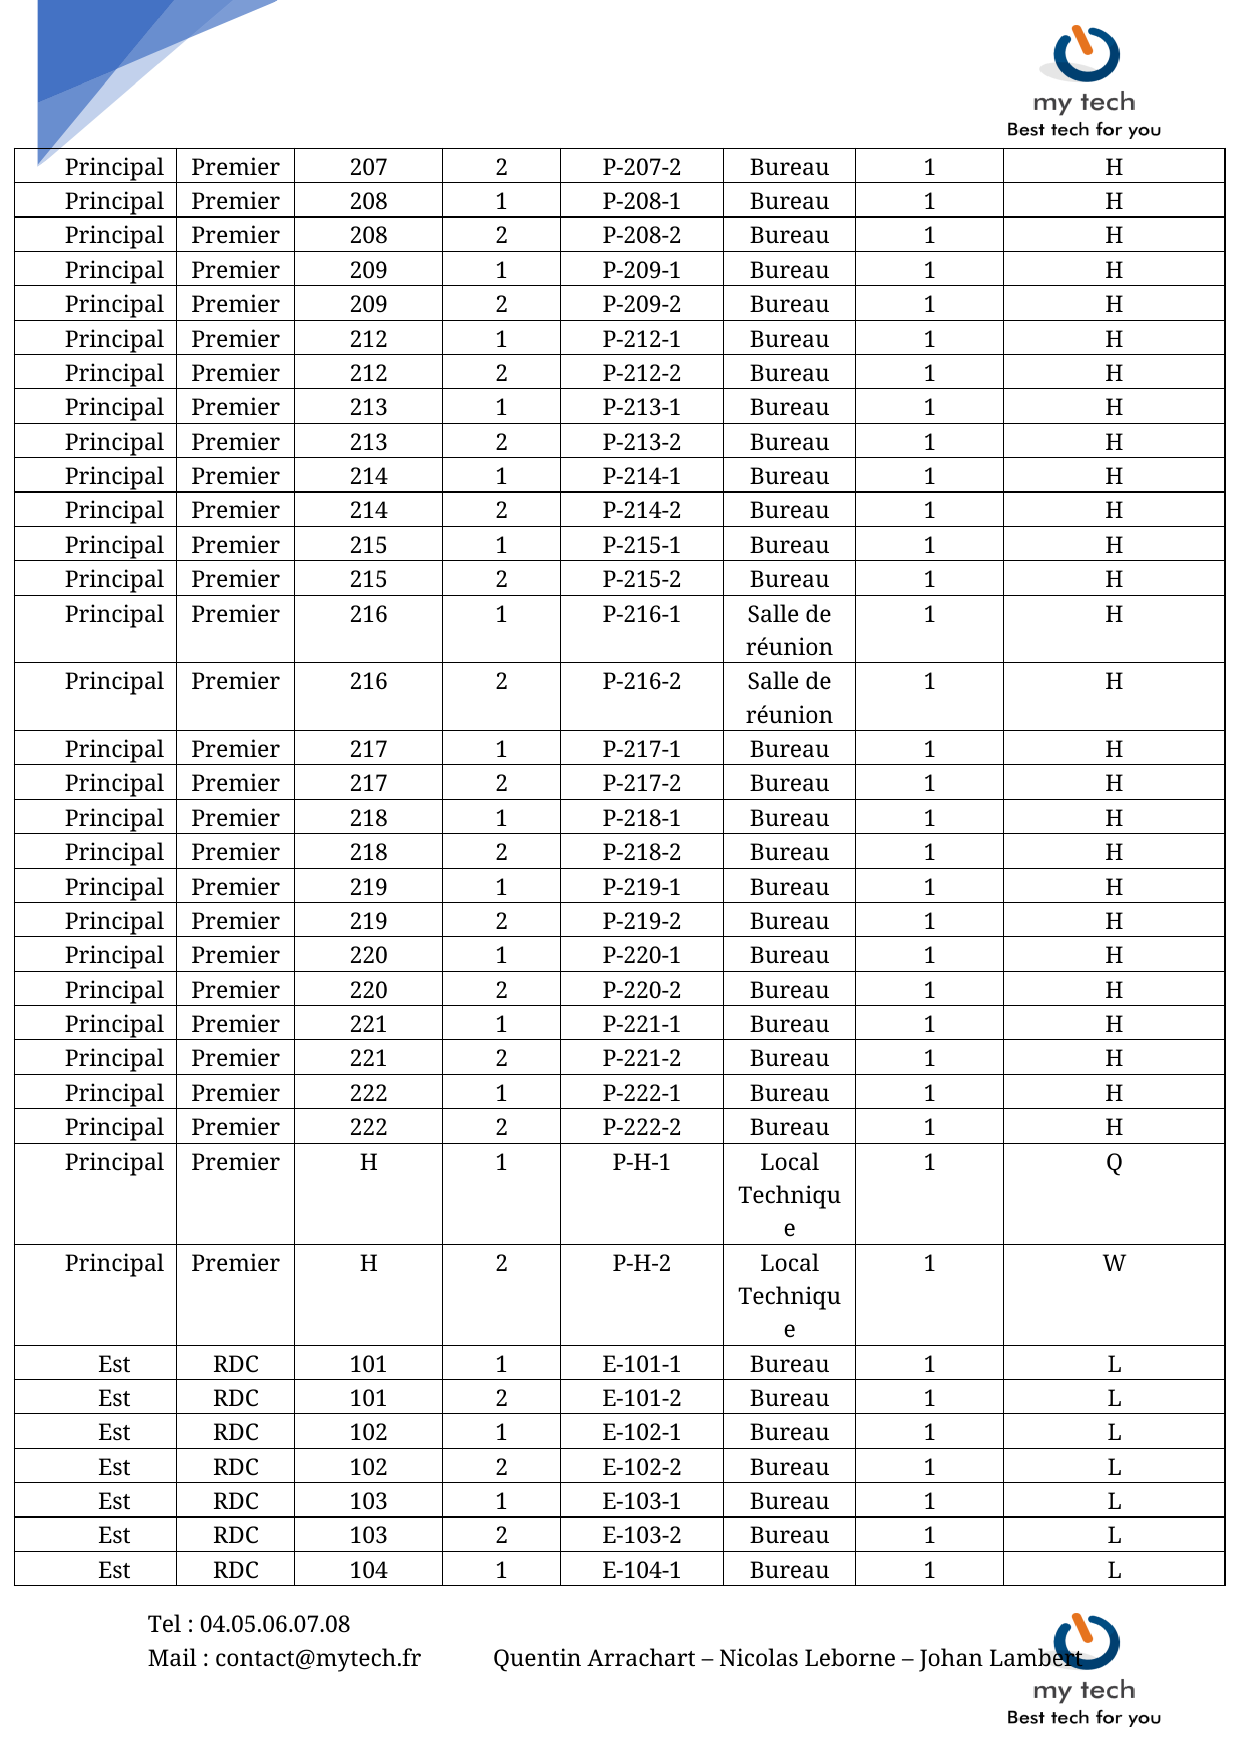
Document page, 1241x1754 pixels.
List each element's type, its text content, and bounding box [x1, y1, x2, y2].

table_cell H [1004, 321, 1224, 354]
table_cell RDC [177, 1552, 294, 1585]
table_cell 1 [856, 493, 1003, 526]
table_cell P-219-2 [561, 903, 723, 936]
table_cell Premier [177, 596, 294, 662]
table_cell 2 [443, 1109, 560, 1142]
table_cell P-218-1 [561, 800, 723, 833]
table_cell Principal [15, 596, 176, 662]
table_cell P-208-2 [561, 218, 723, 251]
table_cell Bureau [724, 937, 855, 971]
table_cell 220 [295, 937, 442, 971]
table_cell 1 [443, 1346, 560, 1379]
table_cell H [1004, 1075, 1224, 1108]
table_cell Premier [177, 218, 294, 251]
table_cell E-102-2 [561, 1449, 723, 1482]
table_cell H [1004, 1109, 1224, 1142]
table_cell P-216-2 [561, 663, 723, 730]
table_cell H [1004, 355, 1224, 388]
table_cell P-222-2 [561, 1109, 723, 1142]
table_cell P-220-1 [561, 937, 723, 971]
table_cell 1 [443, 800, 560, 833]
table_cell P-H-2 [561, 1245, 723, 1344]
table_cell 1 [443, 389, 560, 423]
table_cell Bureau [724, 183, 855, 216]
table_cell H [1004, 149, 1224, 182]
table_cell 1 [856, 149, 1003, 182]
table_cell 104 [295, 1552, 442, 1585]
table_cell P-213-2 [561, 424, 723, 457]
table_cell 1 [856, 1414, 1003, 1448]
table_cell H [1004, 1040, 1224, 1074]
table_cell Premier [177, 834, 294, 867]
table_cell 217 [295, 765, 442, 799]
table_cell W [1004, 1245, 1224, 1344]
table_cell 2 [443, 972, 560, 1005]
table_cell 212 [295, 321, 442, 354]
table_cell H [295, 1245, 442, 1344]
table_cell 1 [856, 458, 1003, 491]
table_cell 1 [856, 937, 1003, 971]
table_cell Principal [15, 183, 176, 216]
table_cell Est [15, 1346, 176, 1379]
table_cell P-219-1 [561, 869, 723, 902]
table_cell Premier [177, 903, 294, 936]
table_cell Local Technique [724, 1245, 855, 1344]
table_cell Premier [177, 765, 294, 799]
table_cell L [1004, 1518, 1224, 1551]
table_cell Bureau [724, 731, 855, 764]
table_cell E-103-2 [561, 1518, 723, 1551]
table_cell 216 [295, 663, 442, 730]
table_cell 1 [443, 1006, 560, 1039]
table_cell Principal [15, 286, 176, 319]
table_cell 1 [856, 183, 1003, 216]
table_cell 103 [295, 1518, 442, 1551]
table_cell Bureau [724, 355, 855, 388]
table_cell Bureau [724, 1109, 855, 1142]
table_cell 1 [856, 596, 1003, 662]
table_cell 2 [443, 1449, 560, 1482]
table_cell 208 [295, 218, 442, 251]
table_cell Principal [15, 834, 176, 867]
table_cell H [1004, 561, 1224, 594]
table_cell Bureau [724, 286, 855, 319]
table_cell Salle de réunion [724, 663, 855, 730]
table_cell H [1004, 800, 1224, 833]
table_cell Principal [15, 903, 176, 936]
table_cell P-209-2 [561, 286, 723, 319]
table_cell H [1004, 937, 1224, 971]
table_cell Premier [177, 355, 294, 388]
table_cell 1 [856, 1040, 1003, 1074]
table_cell 1 [443, 1552, 560, 1585]
table_cell Principal [15, 869, 176, 902]
table_cell 1 [856, 218, 1003, 251]
table_cell 1 [856, 903, 1003, 936]
table_cell Bureau [724, 149, 855, 182]
table_cell Est [15, 1518, 176, 1551]
table_cell P-214-2 [561, 493, 723, 526]
table_cell Principal [15, 1144, 176, 1243]
table_cell Bureau [724, 1006, 855, 1039]
table_cell Bureau [724, 765, 855, 799]
table_cell Premier [177, 869, 294, 902]
table_cell Premier [177, 389, 294, 423]
table_cell 218 [295, 834, 442, 867]
table_cell P-212-1 [561, 321, 723, 354]
table_cell 1 [856, 1245, 1003, 1344]
table_cell 1 [443, 937, 560, 971]
table_cell Principal [15, 1075, 176, 1108]
table_cell Premier [177, 937, 294, 971]
table_cell Principal [15, 355, 176, 388]
table_cell 101 [295, 1346, 442, 1379]
table_cell Bureau [724, 903, 855, 936]
table_cell P-220-2 [561, 972, 723, 1005]
table_cell 218 [295, 800, 442, 833]
table_cell L [1004, 1483, 1224, 1516]
table_cell Bureau [724, 252, 855, 285]
table_cell Salle de réunion [724, 596, 855, 662]
table_cell Bureau [724, 527, 855, 560]
table_cell 1 [856, 252, 1003, 285]
table_cell H [1004, 424, 1224, 457]
table_cell RDC [177, 1414, 294, 1448]
table_cell Bureau [724, 321, 855, 354]
table_cell E-102-1 [561, 1414, 723, 1448]
table_cell H [1004, 493, 1224, 526]
table_cell Premier [177, 183, 294, 216]
table_cell H [1004, 765, 1224, 799]
table_cell 1 [443, 252, 560, 285]
table_cell 1 [443, 183, 560, 216]
table_cell Bureau [724, 1518, 855, 1551]
table_cell 2 [443, 663, 560, 730]
table_cell H [1004, 1006, 1224, 1039]
table_cell 1 [856, 321, 1003, 354]
table_cell Premier [177, 1245, 294, 1344]
table_cell Premier [177, 1144, 294, 1243]
table_cell Premier [177, 663, 294, 730]
table_cell Principal [15, 458, 176, 491]
table_cell Principal [15, 1040, 176, 1074]
table_cell Principal [15, 561, 176, 594]
table_cell 1 [443, 1483, 560, 1516]
table_cell P-222-1 [561, 1075, 723, 1108]
table_cell H [1004, 252, 1224, 285]
table_cell 220 [295, 972, 442, 1005]
table_cell Bureau [724, 458, 855, 491]
table_cell Principal [15, 218, 176, 251]
table_cell 213 [295, 424, 442, 457]
table_cell Principal [15, 493, 176, 526]
table_cell 1 [856, 1483, 1003, 1516]
table_cell Bureau [724, 1075, 855, 1108]
table_cell P-212-2 [561, 355, 723, 388]
table_cell 2 [443, 286, 560, 319]
table_cell 1 [856, 869, 1003, 902]
table_cell 221 [295, 1040, 442, 1074]
table_cell H [1004, 286, 1224, 319]
table_cell H [295, 1144, 442, 1243]
table_cell P-216-1 [561, 596, 723, 662]
table_cell 1 [856, 1006, 1003, 1039]
table_cell Premier [177, 149, 294, 182]
table_cell Est [15, 1449, 176, 1482]
table_cell H [1004, 903, 1224, 936]
table_cell 222 [295, 1075, 442, 1108]
table_cell Principal [15, 252, 176, 285]
table_cell H [1004, 458, 1224, 491]
table_cell Premier [177, 800, 294, 833]
table_cell 1 [856, 527, 1003, 560]
table_cell 219 [295, 903, 442, 936]
table_cell Principal [15, 321, 176, 354]
table_cell Bureau [724, 1552, 855, 1585]
table_cell P-218-2 [561, 834, 723, 867]
table_cell 1 [856, 1075, 1003, 1108]
table_cell P-215-1 [561, 527, 723, 560]
table_cell Bureau [724, 869, 855, 902]
table_cell 1 [856, 1518, 1003, 1551]
table_cell RDC [177, 1380, 294, 1413]
table_cell H [1004, 596, 1224, 662]
table_cell 209 [295, 286, 442, 319]
table_cell Est [15, 1483, 176, 1516]
table_cell 2 [443, 834, 560, 867]
table_cell 1 [443, 321, 560, 354]
table_cell P-209-1 [561, 252, 723, 285]
table_cell Bureau [724, 1483, 855, 1516]
table_cell E-101-2 [561, 1380, 723, 1413]
table_cell RDC [177, 1449, 294, 1482]
table_cell 1 [443, 869, 560, 902]
table_cell Principal [15, 731, 176, 764]
table_cell 2 [443, 903, 560, 936]
table_cell Premier [177, 1109, 294, 1142]
table_cell H [1004, 834, 1224, 867]
table_cell 2 [443, 765, 560, 799]
table_cell Premier [177, 1075, 294, 1108]
table_cell Principal [15, 1245, 176, 1344]
table_cell 1 [443, 1414, 560, 1448]
table_cell 216 [295, 596, 442, 662]
table_cell 215 [295, 527, 442, 560]
table_cell Est [15, 1414, 176, 1448]
table_cell Principal [15, 527, 176, 560]
table_cell Q [1004, 1144, 1224, 1243]
table_cell 212 [295, 355, 442, 388]
table_cell Principal [15, 149, 176, 182]
table_cell 2 [443, 355, 560, 388]
table_cell 1 [856, 663, 1003, 730]
table_cell 1 [856, 834, 1003, 867]
table_cell 1 [856, 1109, 1003, 1142]
table_cell 1 [856, 765, 1003, 799]
table_cell 1 [856, 389, 1003, 423]
table_cell Bureau [724, 834, 855, 867]
table_cell 1 [443, 1075, 560, 1108]
table_cell 1 [856, 1449, 1003, 1482]
table_cell 1 [856, 1552, 1003, 1585]
table_cell H [1004, 183, 1224, 216]
table_cell 2 [443, 493, 560, 526]
table_cell 2 [443, 424, 560, 457]
table_cell L [1004, 1449, 1224, 1482]
table_cell 207 [295, 149, 442, 182]
table_cell E-104-1 [561, 1552, 723, 1585]
table_cell Premier [177, 252, 294, 285]
table_cell Premier [177, 731, 294, 764]
table_cell Bureau [724, 561, 855, 594]
table_cell RDC [177, 1346, 294, 1379]
table_cell Bureau [724, 972, 855, 1005]
table_cell Premier [177, 424, 294, 457]
table_cell P-207-2 [561, 149, 723, 182]
table_cell 1 [856, 1144, 1003, 1243]
table_cell P-217-2 [561, 765, 723, 799]
table_cell Principal [15, 663, 176, 730]
table_cell Premier [177, 458, 294, 491]
table_cell P-221-2 [561, 1040, 723, 1074]
table_cell 2 [443, 1518, 560, 1551]
table_cell L [1004, 1414, 1224, 1448]
table_cell H [1004, 389, 1224, 423]
table_cell Bureau [724, 1414, 855, 1448]
table_cell 215 [295, 561, 442, 594]
table_cell 1 [443, 596, 560, 662]
table_cell 2 [443, 149, 560, 182]
table_cell H [1004, 663, 1224, 730]
table_cell Principal [15, 800, 176, 833]
table_cell H [1004, 218, 1224, 251]
table_cell 2 [443, 1245, 560, 1344]
table_cell H [1004, 869, 1224, 902]
table_cell Premier [177, 527, 294, 560]
table_cell L [1004, 1552, 1224, 1585]
table_cell Principal [15, 424, 176, 457]
table_cell 209 [295, 252, 442, 285]
table_cell P-221-1 [561, 1006, 723, 1039]
table_cell 1 [856, 286, 1003, 319]
table_cell 101 [295, 1380, 442, 1413]
table_cell 1 [856, 972, 1003, 1005]
table_cell Premier [177, 1040, 294, 1074]
table_cell Premier [177, 321, 294, 354]
table_cell Bureau [724, 424, 855, 457]
table_cell 1 [856, 355, 1003, 388]
table_cell 1 [856, 424, 1003, 457]
table_cell Bureau [724, 1380, 855, 1413]
table_cell Bureau [724, 218, 855, 251]
table_cell 214 [295, 458, 442, 491]
table_cell RDC [177, 1483, 294, 1516]
table_cell Principal [15, 972, 176, 1005]
table_cell Bureau [724, 800, 855, 833]
table_cell 222 [295, 1109, 442, 1142]
table_cell H [1004, 972, 1224, 1005]
table_cell P-217-1 [561, 731, 723, 764]
table_cell Premier [177, 561, 294, 594]
table_cell Premier [177, 493, 294, 526]
table_cell Premier [177, 286, 294, 319]
table_cell Principal [15, 1006, 176, 1039]
table_cell P-213-1 [561, 389, 723, 423]
table_cell P-214-1 [561, 458, 723, 491]
table_cell 214 [295, 493, 442, 526]
table_cell 2 [443, 1040, 560, 1074]
table_cell RDC [177, 1518, 294, 1551]
table_cell 102 [295, 1414, 442, 1448]
table_cell E-103-1 [561, 1483, 723, 1516]
table_cell P-208-1 [561, 183, 723, 216]
table_cell Local Technique [724, 1144, 855, 1243]
table_cell P-215-2 [561, 561, 723, 594]
table_cell Principal [15, 1109, 176, 1142]
table_cell Bureau [724, 493, 855, 526]
table_cell 1 [443, 1144, 560, 1243]
table_cell 208 [295, 183, 442, 216]
table_cell 219 [295, 869, 442, 902]
table_cell P-H-1 [561, 1144, 723, 1243]
table_cell 1 [856, 1346, 1003, 1379]
table_cell 213 [295, 389, 442, 423]
table_cell Bureau [724, 1449, 855, 1482]
table_cell 221 [295, 1006, 442, 1039]
table_cell 1 [443, 458, 560, 491]
table_cell H [1004, 731, 1224, 764]
table_cell Est [15, 1380, 176, 1413]
table_cell 1 [856, 561, 1003, 594]
table_cell 1 [856, 1380, 1003, 1413]
table_cell Bureau [724, 389, 855, 423]
table_cell L [1004, 1346, 1224, 1379]
table_cell Principal [15, 389, 176, 423]
table_cell Principal [15, 765, 176, 799]
table_cell 103 [295, 1483, 442, 1516]
table_cell 1 [443, 731, 560, 764]
table_cell 102 [295, 1449, 442, 1482]
table_cell Premier [177, 972, 294, 1005]
table_cell 2 [443, 218, 560, 251]
table_cell Bureau [724, 1346, 855, 1379]
table_cell 1 [856, 731, 1003, 764]
table_cell 1 [856, 800, 1003, 833]
table_cell E-101-1 [561, 1346, 723, 1379]
table_cell 2 [443, 561, 560, 594]
table_cell Bureau [724, 1040, 855, 1074]
table_cell Principal [15, 937, 176, 971]
table_cell 217 [295, 731, 442, 764]
table_cell 2 [443, 1380, 560, 1413]
table_cell L [1004, 1380, 1224, 1413]
table_cell Est [15, 1552, 176, 1585]
table_cell 1 [443, 527, 560, 560]
table_cell H [1004, 527, 1224, 560]
table_cell Premier [177, 1006, 294, 1039]
